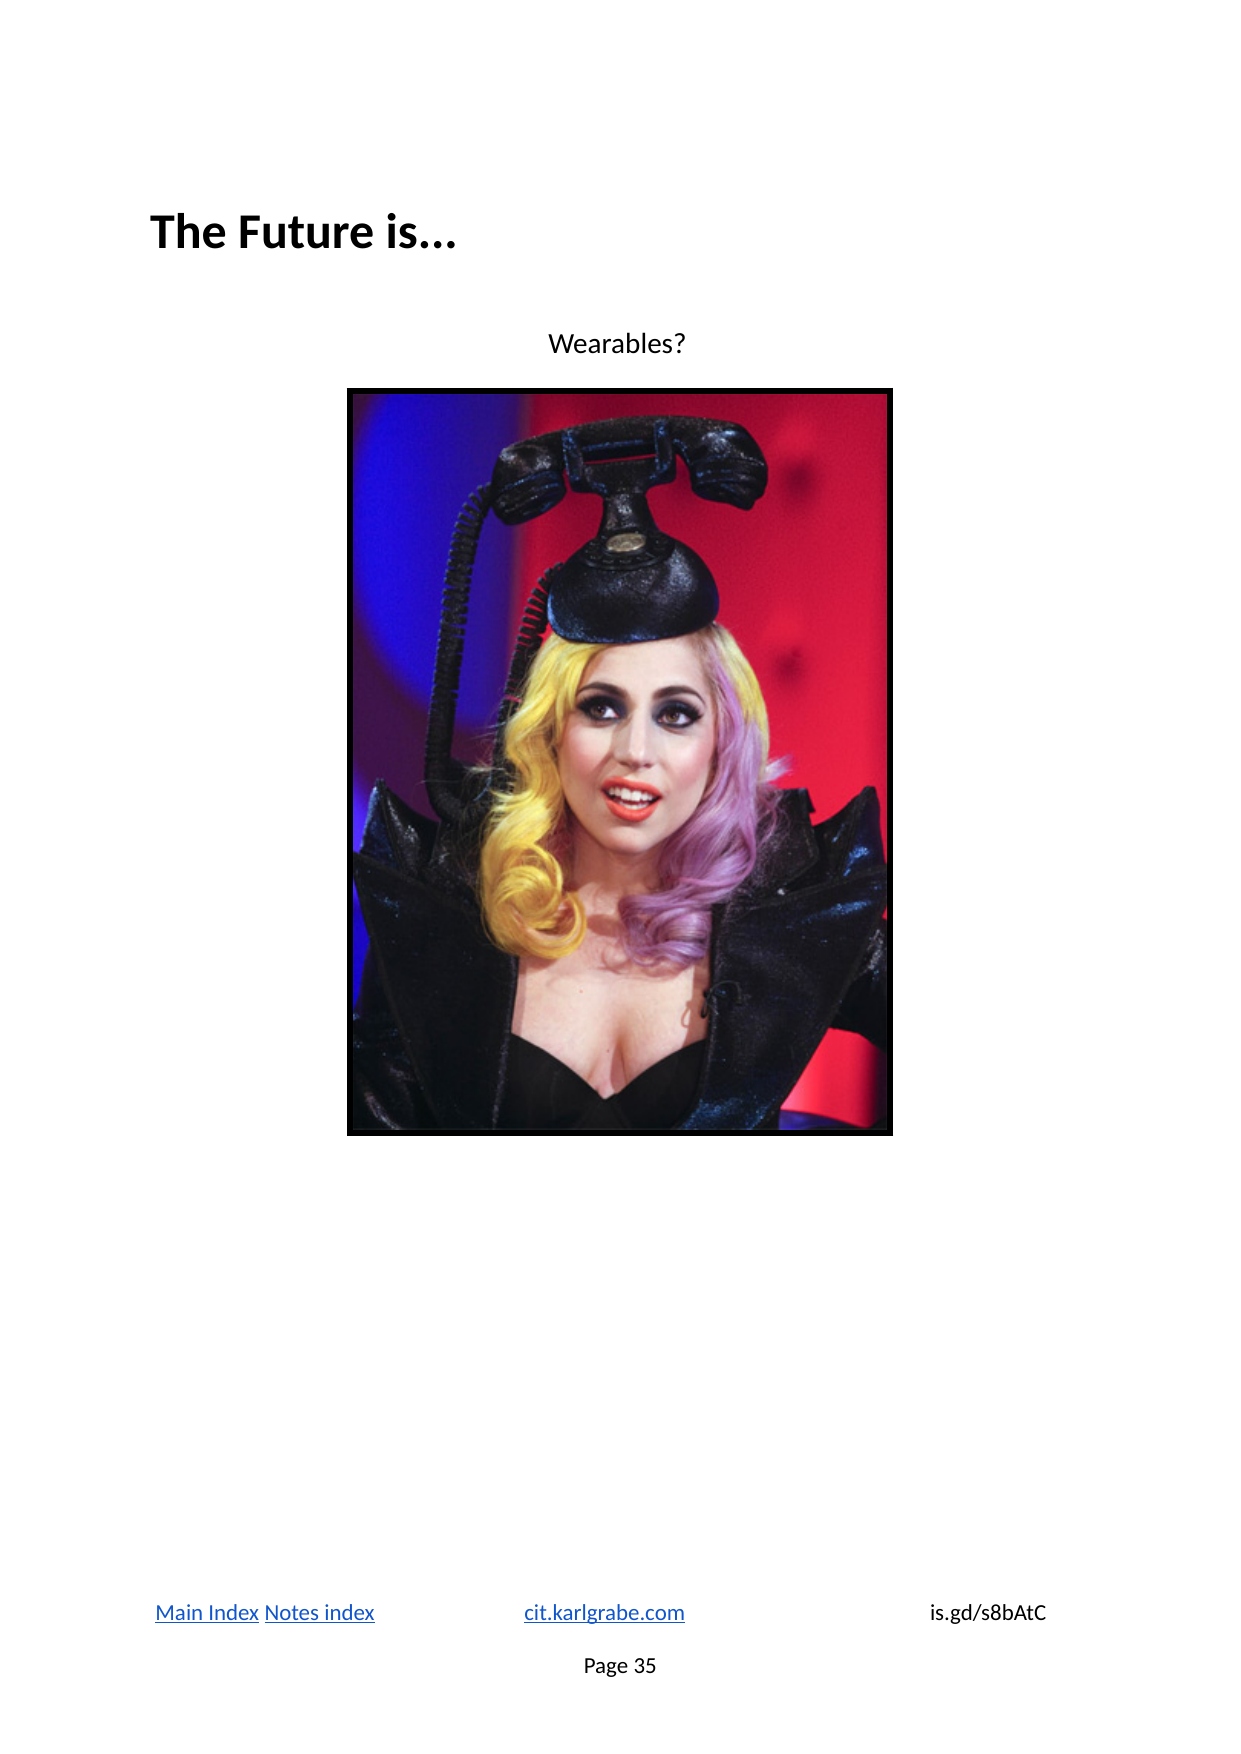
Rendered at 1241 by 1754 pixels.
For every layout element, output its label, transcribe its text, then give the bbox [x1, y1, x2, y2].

picture [353, 394, 887, 1130]
text Wearables? [150, 325, 1090, 361]
subtitle The Future is... [150, 200, 1090, 261]
